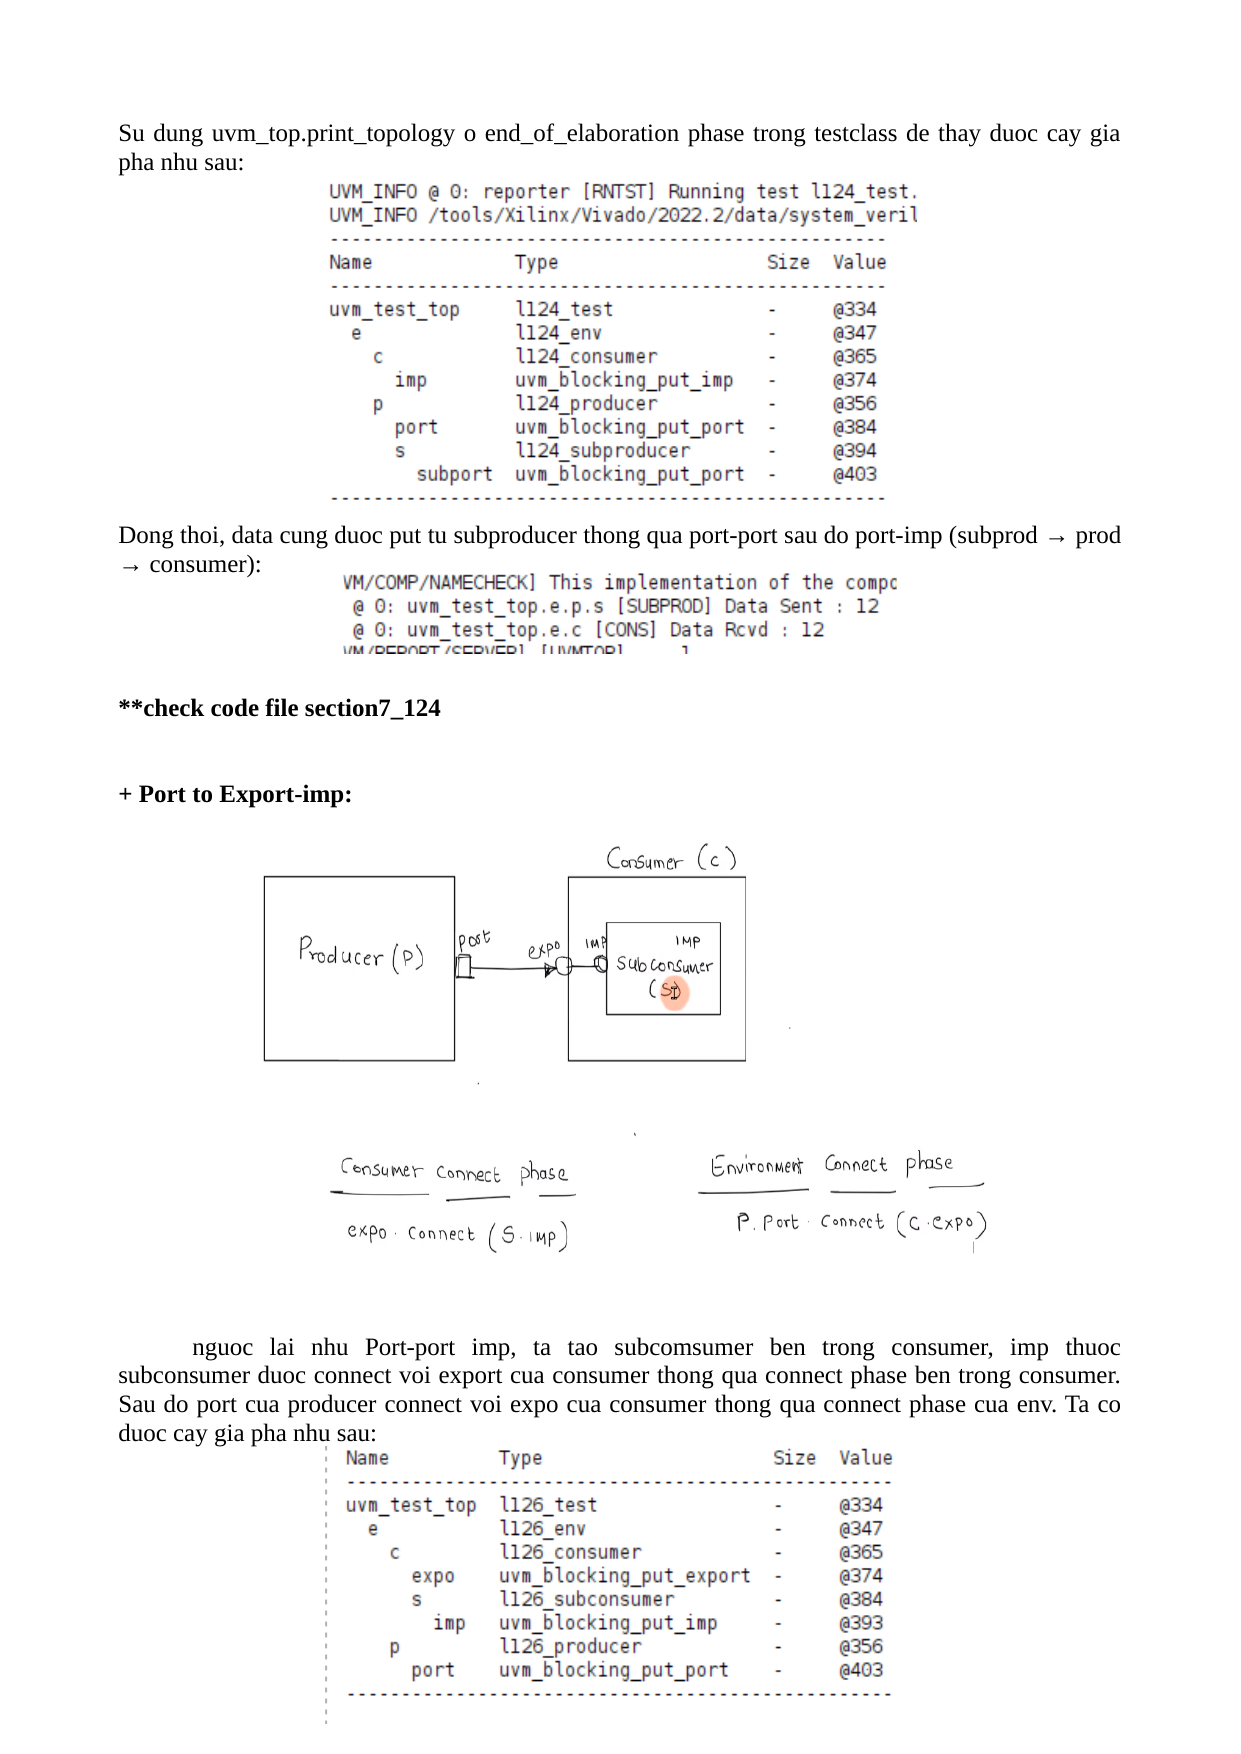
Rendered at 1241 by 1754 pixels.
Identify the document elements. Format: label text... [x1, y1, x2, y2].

picture [343, 558, 897, 654]
text Su dung uvm_top.print_topology o end_of_elaboration phase trong testclass de thay duoc cay gia pha nhu sau: [118, 118, 1122, 176]
text Dong thoi, data cung duoc put tu subproducer thong qua port-port sau do port-imp (subprod → prod → consumer): [118, 521, 1122, 578]
picture [323, 175, 917, 514]
picture [324, 1446, 917, 1724]
text **check code file section7_124 [118, 693, 1122, 722]
picture [226, 808, 1014, 1274]
text nguoc lai nhu Port-port imp, ta tao subcomsumer ben trong consumer, imp thuoc subconsumer duoc connect voi export cua consumer thong qua connect phase ben trong consumer. Sau do port cua producer connect voi expo cua consumer thong qua connect phase cua env. Ta co duoc cay gia pha nhu sau: [118, 1332, 1122, 1447]
text + Port to Export-imp: [118, 779, 1122, 808]
